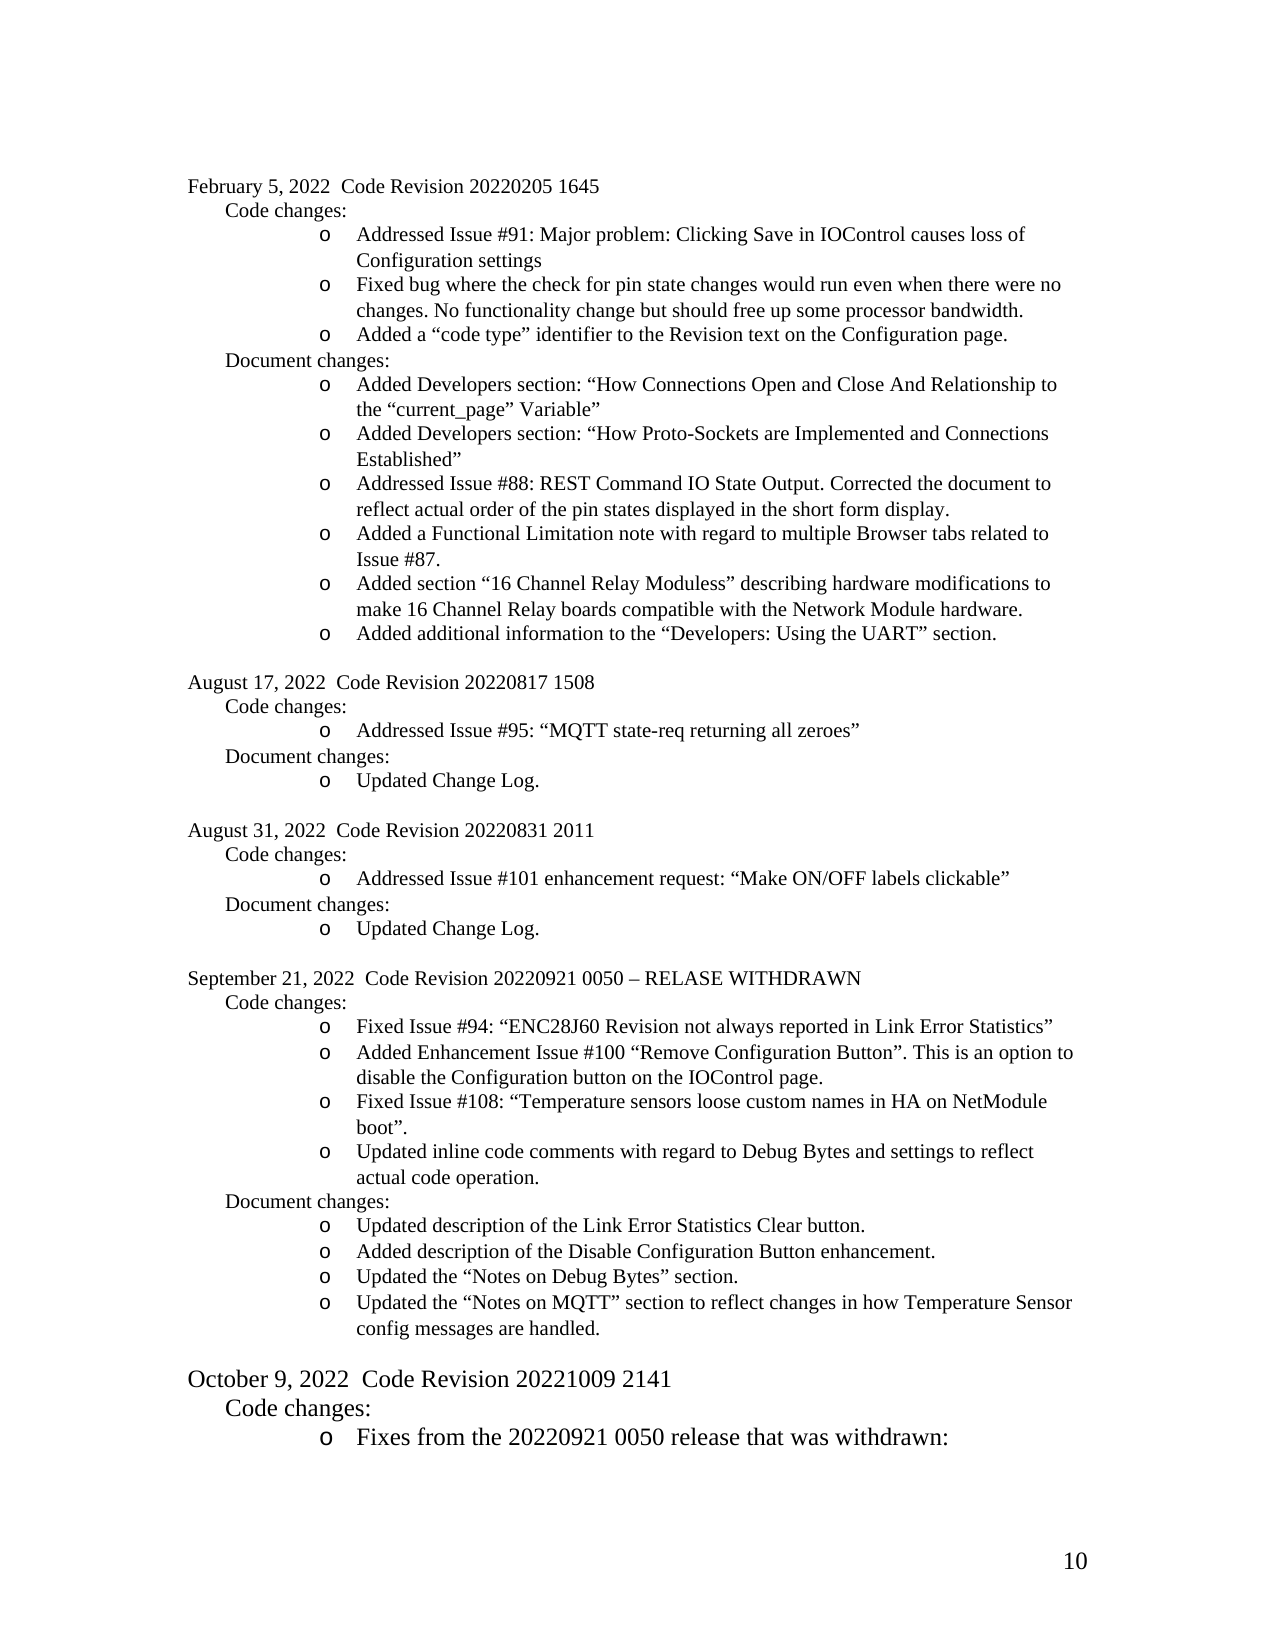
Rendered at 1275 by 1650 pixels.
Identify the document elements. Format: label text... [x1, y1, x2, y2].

text Code changes: [225, 694, 1087, 718]
list Added Enhancement Issue #100 “Remove Configuration Button”. This is an option to disable the Configuration button on the IOControl page. [319, 1039, 1087, 1089]
text Code changes: [225, 990, 1087, 1014]
list Fixed Issue #108: “Temperature sensors loose custom names in HA on NetModule boot”. [319, 1089, 1087, 1139]
text August 17, 2022 Code Revision 20220817 1508 [187, 670, 1087, 694]
list Updated Change Log. [319, 768, 1087, 794]
list Added a “code type” identifier to the Revision text on the Configuration page. [319, 322, 1087, 347]
text Document changes: [225, 744, 1087, 768]
text Code changes: [225, 842, 1087, 866]
text February 5, 2022 Code Revision 20220205 1645 [187, 174, 1087, 198]
list Updated Change Log. [319, 916, 1087, 942]
list Fixed Issue #94: “ENC28J60 Revision not always reported in Link Error Statistics” [319, 1014, 1087, 1039]
text October 9, 2022 Code Revision 20221009 2141 [187, 1364, 1087, 1393]
list Added description of the Disable Configuration Button enhancement. [319, 1239, 1087, 1264]
list Addressed Issue #101 enhancement request: “Make ON/OFF labels clickable” [319, 866, 1087, 892]
text August 31, 2022 Code Revision 20220831 2011 [187, 818, 1087, 842]
list Updated inline code comments with regard to Debug Bytes and settings to reflect actual code operation. [319, 1139, 1087, 1189]
list Added a Functional Limitation note with regard to multiple Browser tabs related to Issue #87. [319, 521, 1087, 571]
text Document changes: [225, 892, 1087, 916]
text Code changes: [225, 198, 1087, 222]
list Added Developers section: “How Connections Open and Close And Relationship to the “current_page” Variable” [319, 372, 1087, 421]
list Addressed Issue #88: REST Command IO State Output. Corrected the document to reflect actual order of the pin states displayed in the short form display. [319, 471, 1087, 521]
list Fixes from the 20220921 0050 release that was withdrawn: [319, 1422, 1087, 1452]
list Updated description of the Link Error Statistics Clear button. [319, 1213, 1087, 1239]
text Code changes: [225, 1393, 1087, 1422]
text September 21, 2022 Code Revision 20220921 0050 – RELASE WITHDRAWN [187, 966, 1087, 990]
list Updated the “Notes on MQTT” section to reflect changes in how Temperature Sensor config messages are handled. [319, 1290, 1087, 1340]
text Document changes: [225, 1189, 1087, 1213]
list Addressed Issue #91: Major problem: Clicking Save in IOControl causes loss of Configuration settings [319, 222, 1087, 272]
list Addressed Issue #95: “MQTT state-req returning all zeroes” [319, 718, 1087, 744]
list Added additional information to the “Developers: Using the UART” section. [319, 621, 1087, 646]
text Document changes: [225, 347, 1087, 372]
list Fixed bug where the check for pin state changes would run even when there were no changes. No functionality change but should free up some processor bandwidth. [319, 272, 1087, 322]
list Updated the “Notes on Debug Bytes” section. [319, 1264, 1087, 1290]
list Added section “16 Channel Relay Moduless” describing hardware modifications to make 16 Channel Relay boards compatible with the Network Module hardware. [319, 571, 1087, 621]
list Added Developers section: “How Proto-Sockets are Implemented and Connections Established” [319, 421, 1087, 471]
